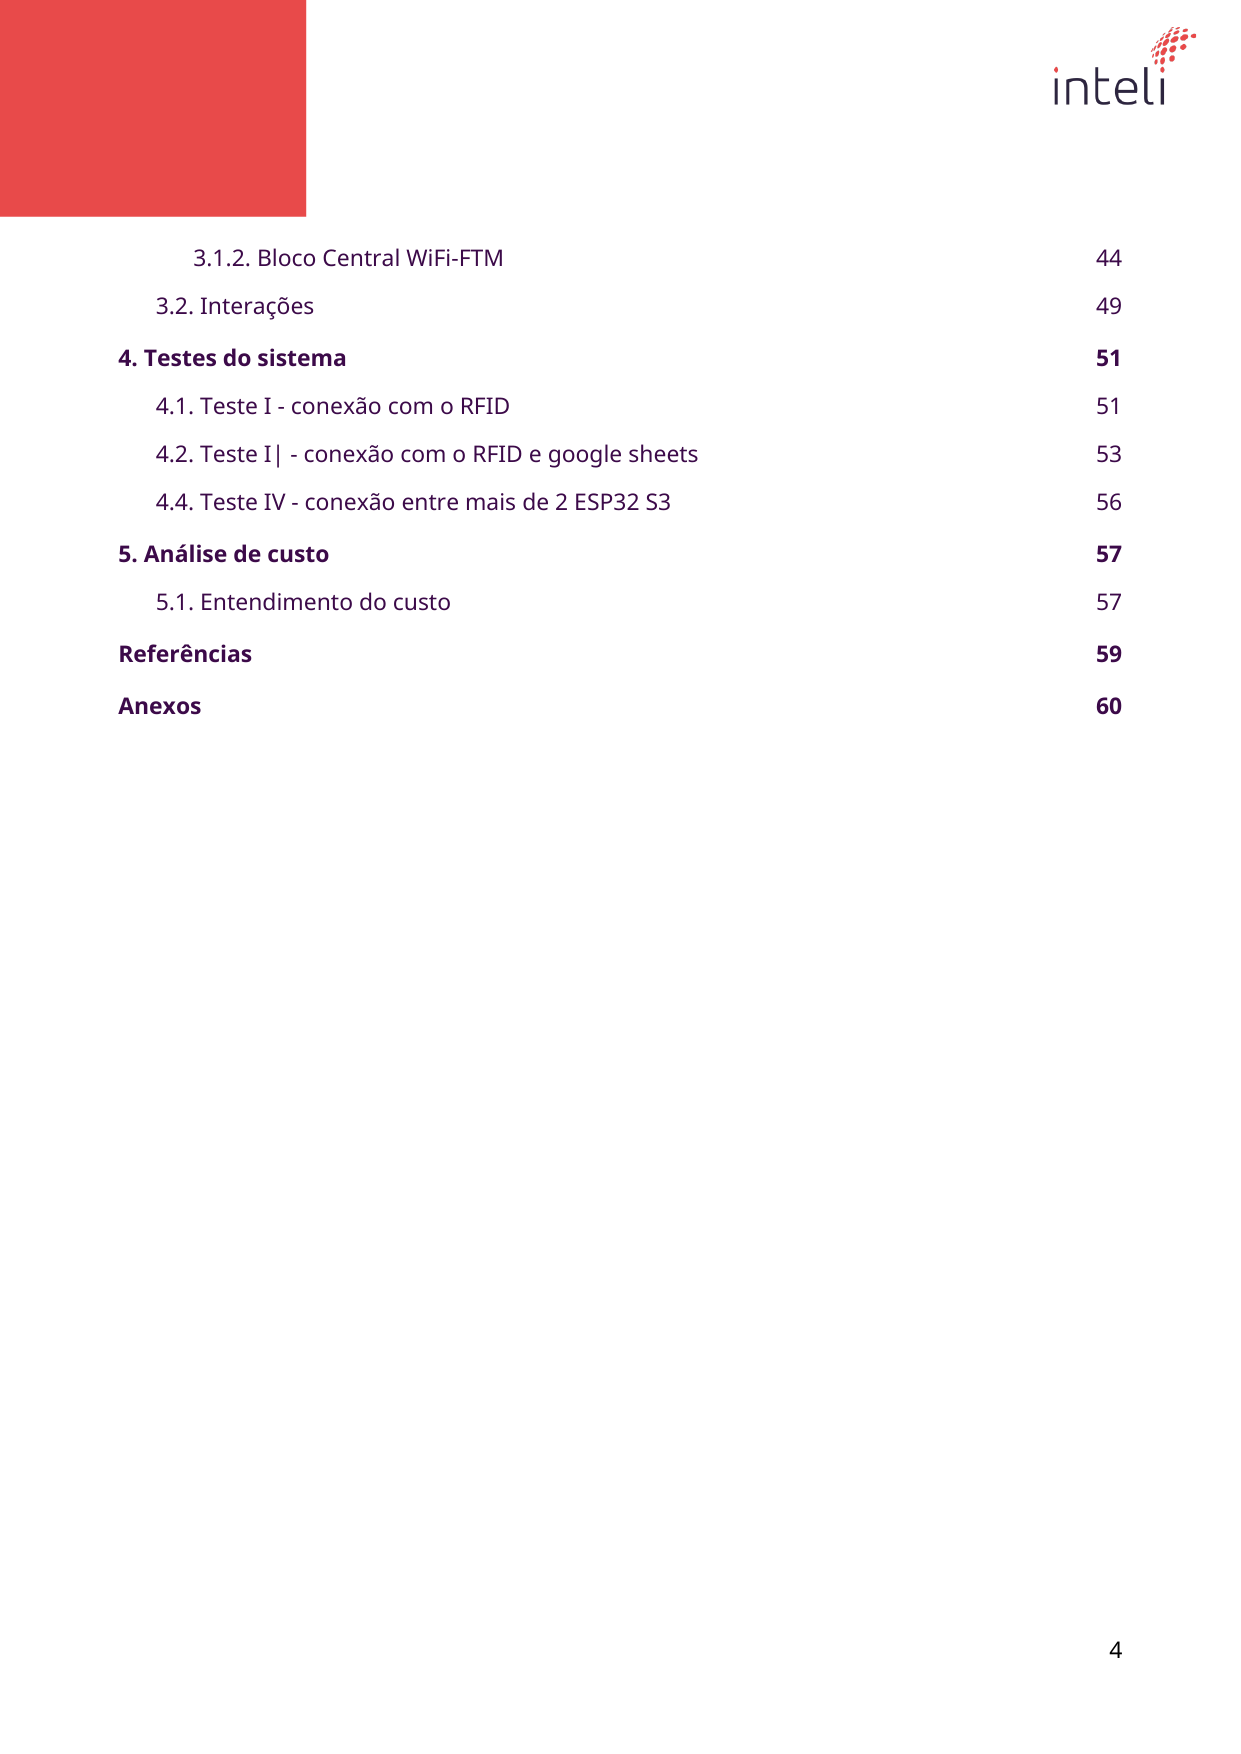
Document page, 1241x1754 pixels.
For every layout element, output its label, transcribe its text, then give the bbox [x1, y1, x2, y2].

text Anexos 60 [118, 690, 1122, 721]
text 5. Análise de custo 57 [118, 538, 1122, 569]
text Referências 59 [118, 638, 1122, 669]
text 4. Testes do sistema 51 [118, 342, 1122, 373]
text 3.1.2. Bloco Central WiFi-FTM 44 [193, 118, 1122, 273]
text 5.1. Entendimento do custo 57 [156, 586, 1122, 617]
text 4.2. Teste I| - conexão com o RFID e google sheets 53 [156, 438, 1122, 469]
picture [1054, 27, 1197, 105]
text 4.4. Teste IV - conexão entre mais de 2 ESP32 S3 56 [156, 486, 1122, 517]
picture [0, 0, 307, 217]
text 3.2. Interações 49 [156, 290, 1122, 321]
text 4.1. Teste I - conexão com o RFID 51 [156, 390, 1122, 421]
